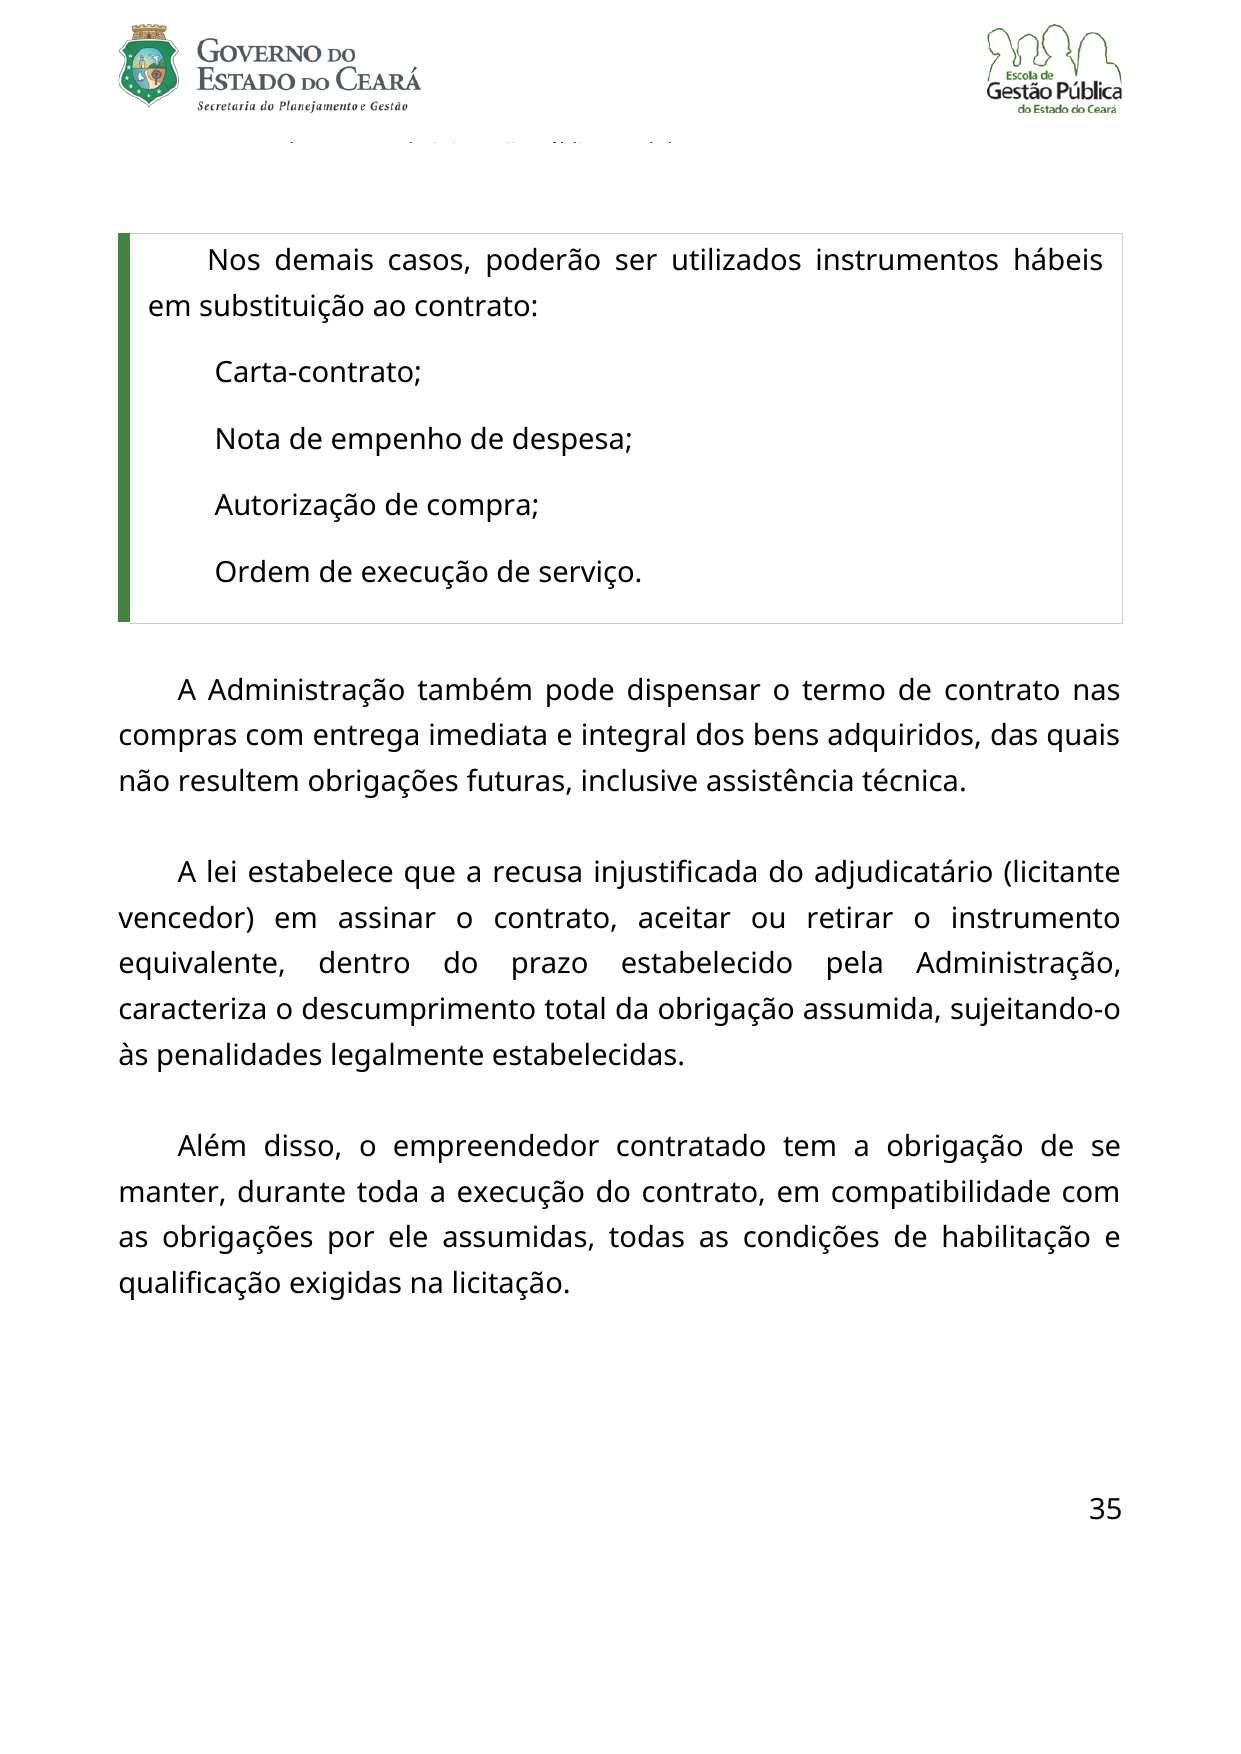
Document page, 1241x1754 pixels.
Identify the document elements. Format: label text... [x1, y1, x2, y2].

text Além disso, o empreendedor contratado tem a obrigação de se manter, durante toda a execução do contrato, em compatibilidade com as obrigações por ele assumidas, todas as condições de habilitação e qualificação exigidas na licitação. [118, 1125, 1122, 1302]
text A lei estabelece que a recusa injustificada do adjudicatário (licitante vencedor) em assinar o contrato, aceitar ou retirar o instrumento equivalente, dentro do prazo estabelecido pela Administração, caracteriza o descumprimento total da obrigação assumida, sujeitando-o às penalidades legalmente estabelecidas. [118, 852, 1122, 1074]
picture [118, 24, 1122, 113]
table_header Nos demais casos, poderão ser utilizados instrumentos hábeis em substituição ao contrato: Carta-contrato; Nota de empenho de despesa; Autorização de compra; Ordem de execução de serviço. [130, 234, 1122, 622]
text A Administração também pode dispensar o termo de contrato nas compras com entrega imediata e integral dos bens adquiridos, das quais não resultem obrigações futuras, inclusive assistência técnica. [118, 669, 1122, 800]
table_header [118, 233, 130, 622]
